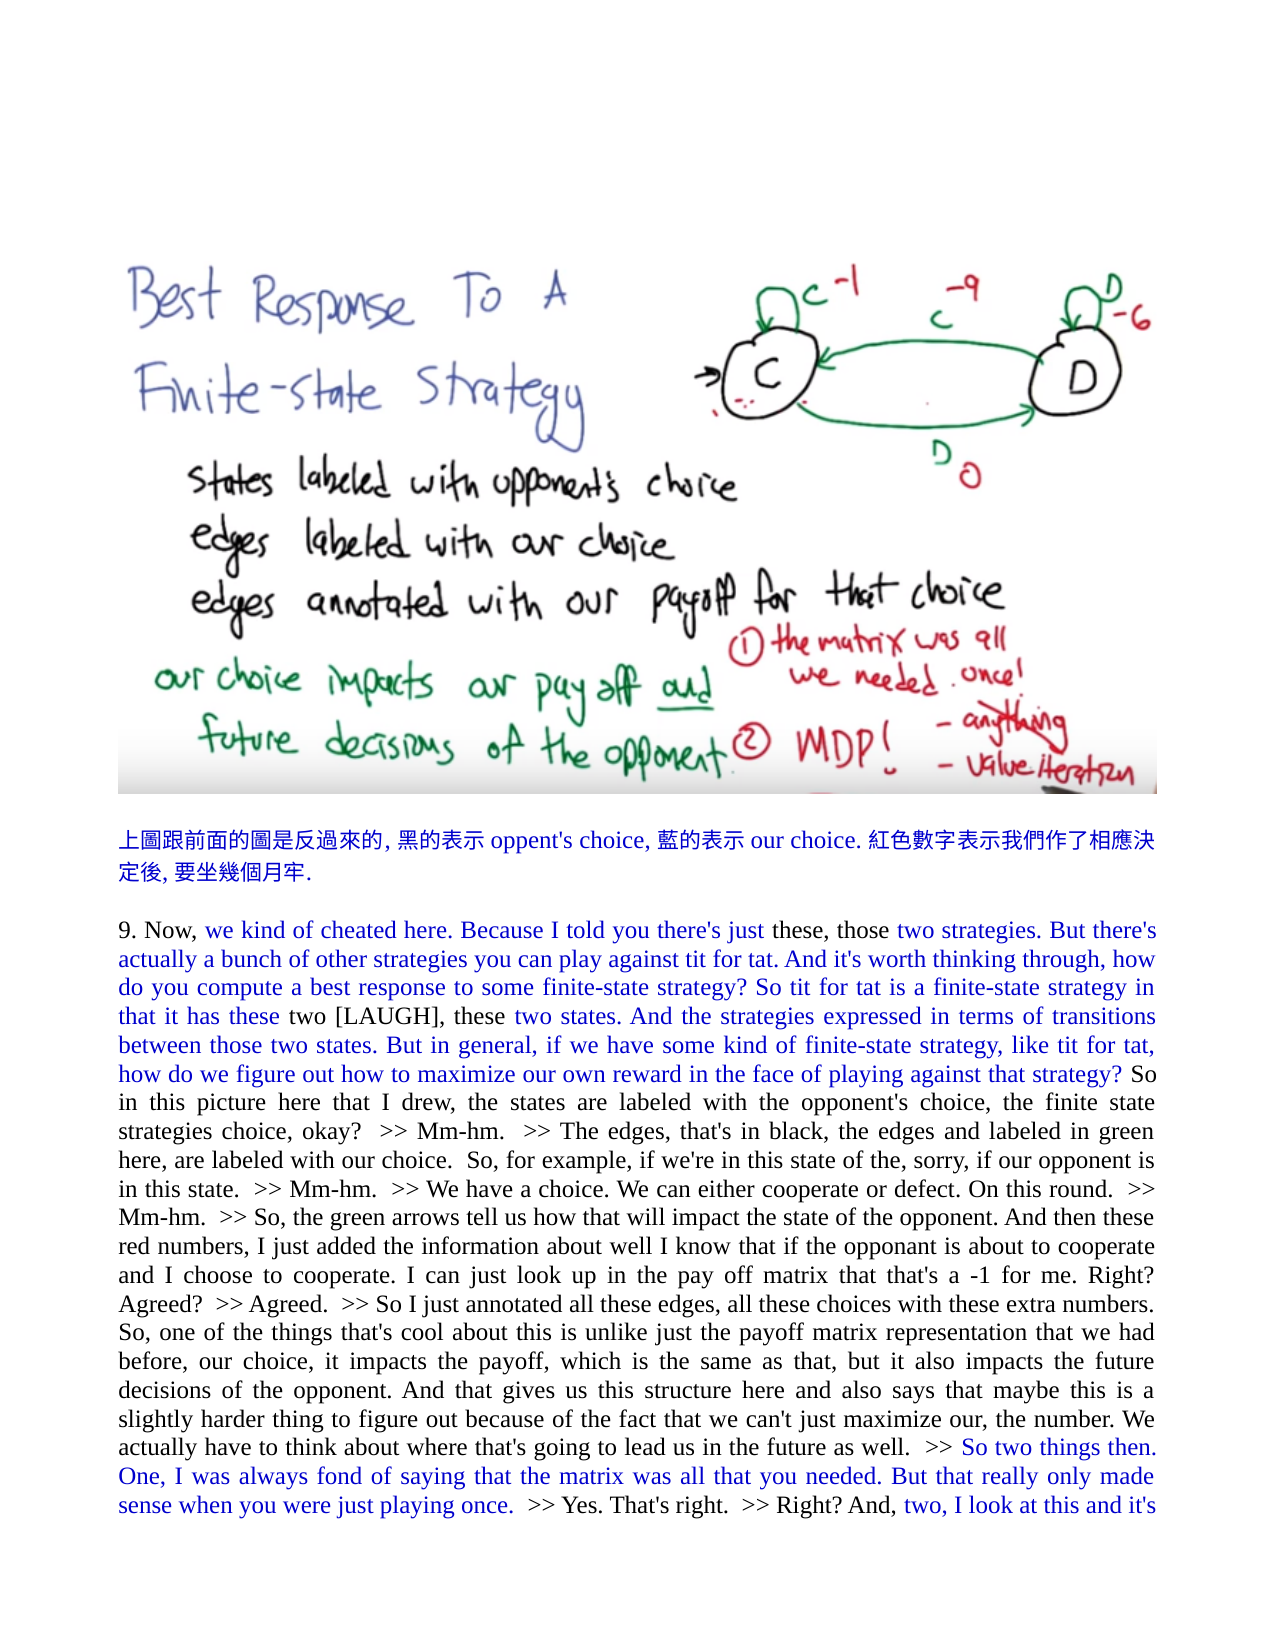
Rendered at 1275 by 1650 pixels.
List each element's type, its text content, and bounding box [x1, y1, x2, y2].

text 上圖跟前面的圖是反過來的, 黑的表示oppent's choice, 藍的表示our choice. 紅色數字表示我們作了相應決定後, 要坐幾個月牢. [118, 823, 1157, 886]
picture [118, 261, 1157, 794]
text 9. Now, we kind of cheated here. Because I told you there's just these, those two strategies. But there's actually a bunch of other strategies you can play against tit for tat. And it's worth thinking through, how do you compute a best response to some finite-state strategy? So tit for tat is a finite-state strategy in that it has these two [LAUGH], these two states. And the strategies expressed in terms of transitions between those two states. But in general, if we have some kind of finite-state strategy, like tit for tat, how do we figure out how to maximize our own reward in the face of playing against that strategy? So in this picture here that I drew, the states are labeled with the opponent's choice, the finite state strategies choice, okay? >> Mm-hm. >> The edges, that's in black, the edges and labeled in green here, are labeled with our choice. So, for example, if we're in this state of the, sorry, if our opponent is in this state. >> Mm-hm. >> We have a choice. We can either cooperate or defect. On this round. >> Mm-hm. >> So, the green arrows tell us how that will impact the state of the opponent. And then these red numbers, I just added the information about well I know that if the opponant is about to cooperate and I choose to cooperate. I can just look up in the pay off matrix that that's a -1 for me. Right? Agreed? >> Agreed. >> So I just annotated all these edges, all these choices with these extra numbers. So, one of the things that's cool about this is unlike just the payoff matrix representation that we had before, our choice, it impacts the payoff, which is the same as that, but it also impacts the future decisions of the opponent. And that gives us this structure here and also says that maybe this is a slightly harder thing to figure out because of the fact that we can't just maximize our, the number. We actually have to think about where that's going to lead us in the future as well. >> So two things then. One, I was always fond of saying that the matrix was all that you needed. But that really only made sense when you were just playing once. >> Yes. That's right. >> Right? And, two, I look at this and it's [118, 915, 1157, 1519]
